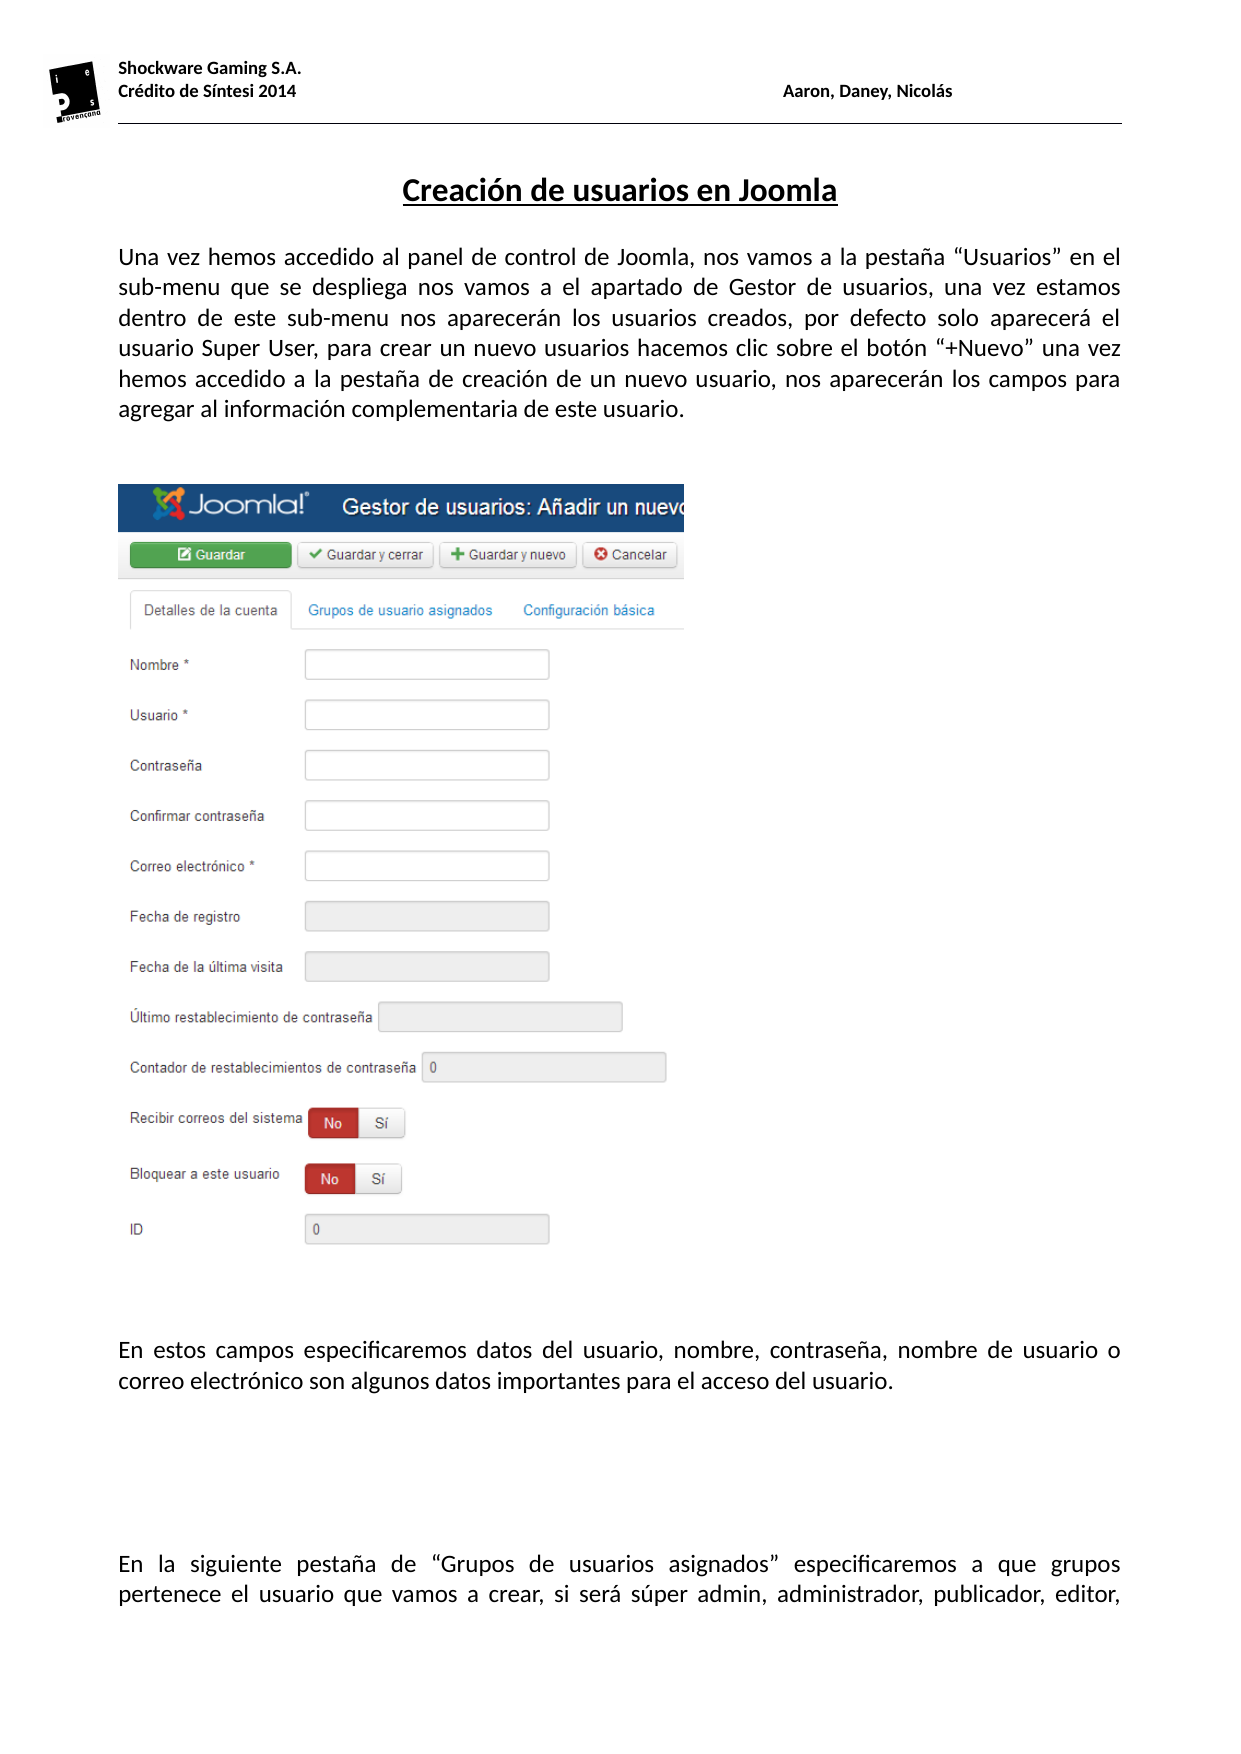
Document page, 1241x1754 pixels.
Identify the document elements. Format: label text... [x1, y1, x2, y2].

text En estos campos especificaremos datos del usuario, nombre, contraseña, nombre de usuario o correo electrónico son algunos datos importantes para el acceso del usuario. [118, 1334, 1122, 1395]
text Una vez hemos accedido al panel de control de Joomla, nos vamos a la pestaña “Usuarios” en el sub-menu que se despliega nos vamos a el apartado de Gestor de usuarios, una vez estamos dentro de este sub-menu nos aparecerán los usuarios creados, por defecto solo aparecerá el usuario Super User, para crear un nuevo usuarios hacemos clic sobre el botón “+Nuevo” una vez hemos accedido a la pestaña de creación de un nuevo usuario, nos aparecerán los campos para agregar al información complementaria de este usuario. [118, 241, 1122, 424]
text Creación de usuarios en Joomla [118, 169, 1122, 210]
text En la siguiente pestaña de “Grupos de usuarios asignados” especificaremos a que grupos pertenece el usuario que vamos a crear, si será súper admin, administrador, publicador, editor, [118, 1548, 1122, 1609]
